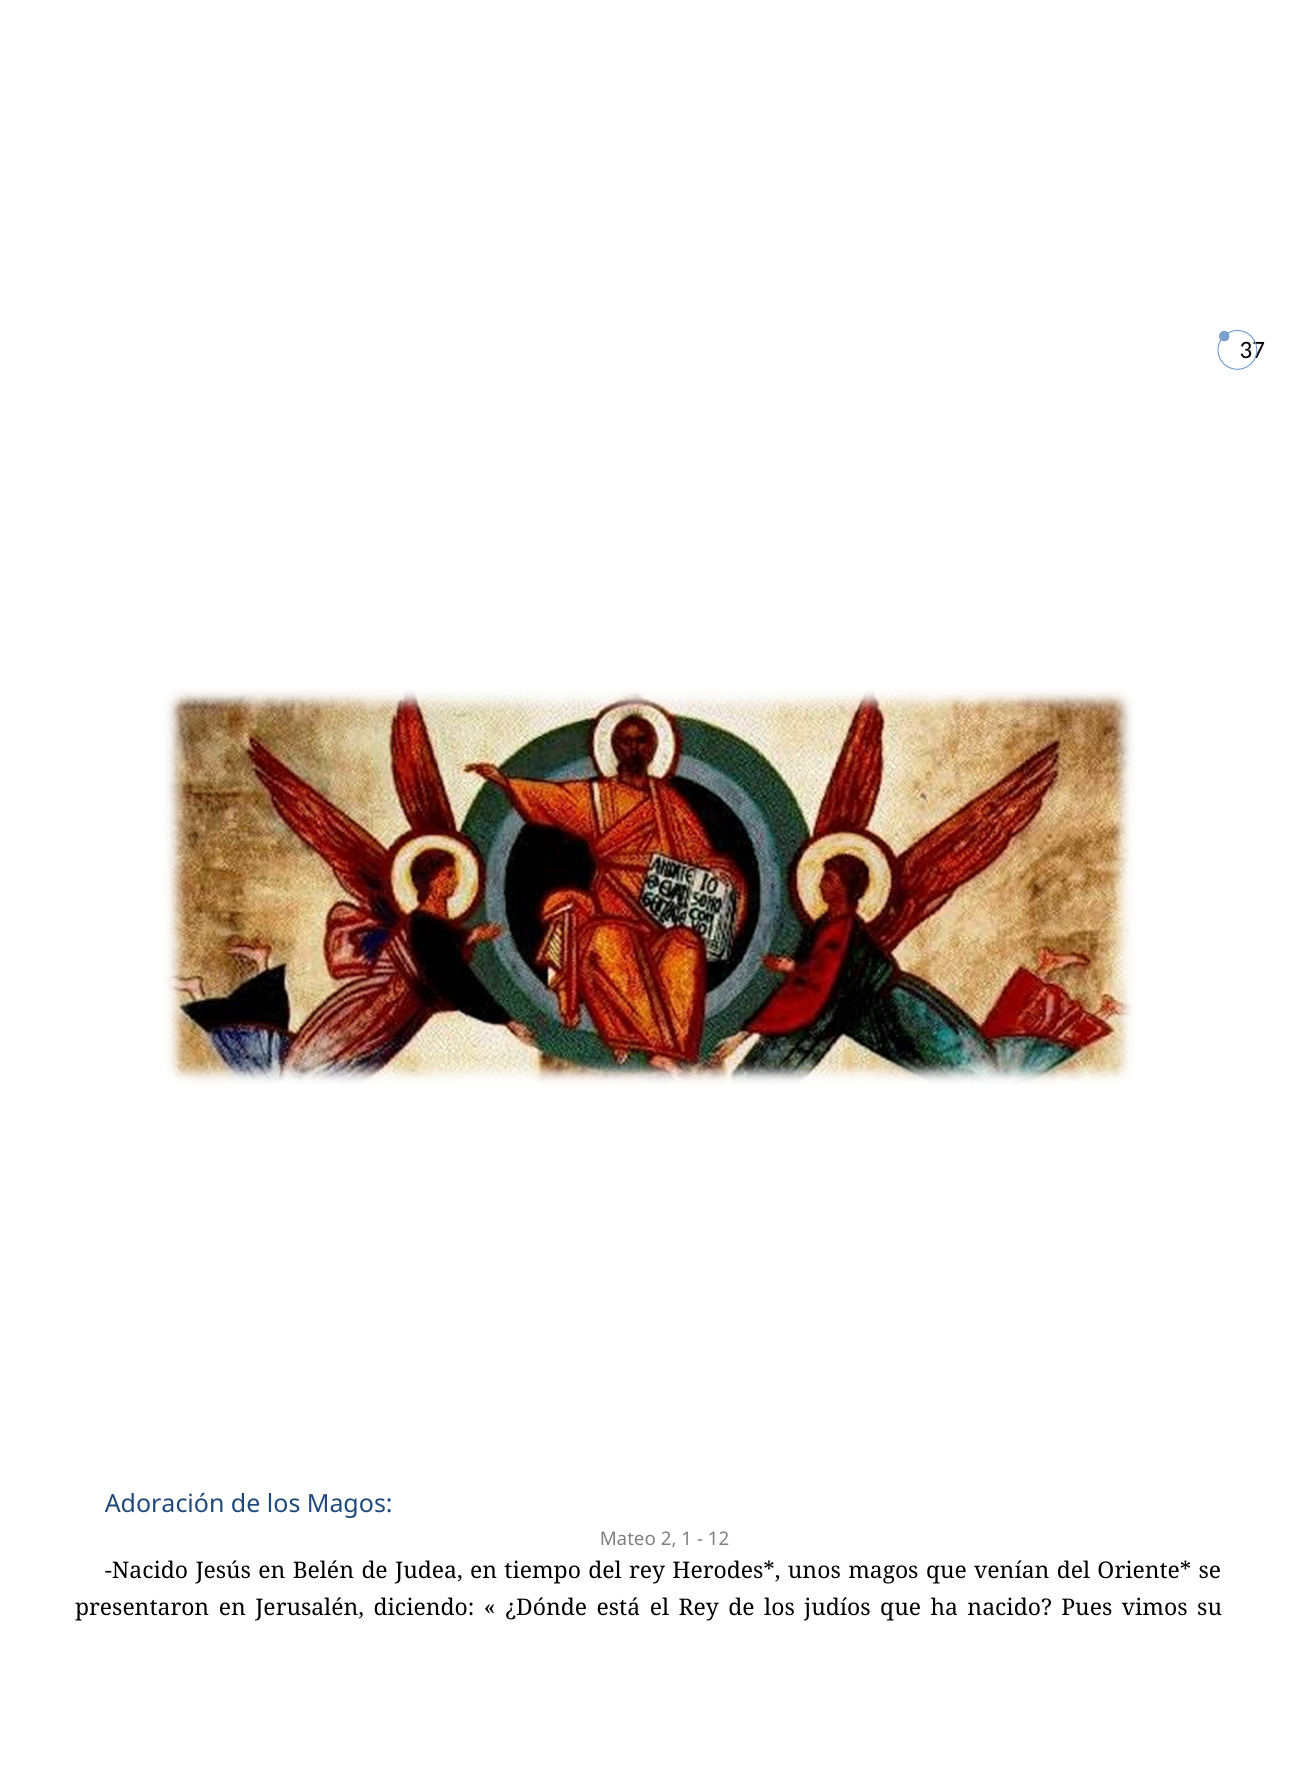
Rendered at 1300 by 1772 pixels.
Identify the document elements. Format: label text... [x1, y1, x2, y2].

text Mateo 2, 1 - 12 [104, 1525, 1224, 1551]
picture [162, 687, 1137, 1085]
text -Nacido Jesús en Belén de Judea, en tiempo del rey Herodes*, unos magos que venían del Oriente* se presentaron en Jerusalén, diciendo: « ¿Dónde está el Rey de los judíos que ha nacido? Pues vimos su [75, 1554, 1224, 1622]
text Adoración de los Magos: [75, 1486, 1224, 1520]
